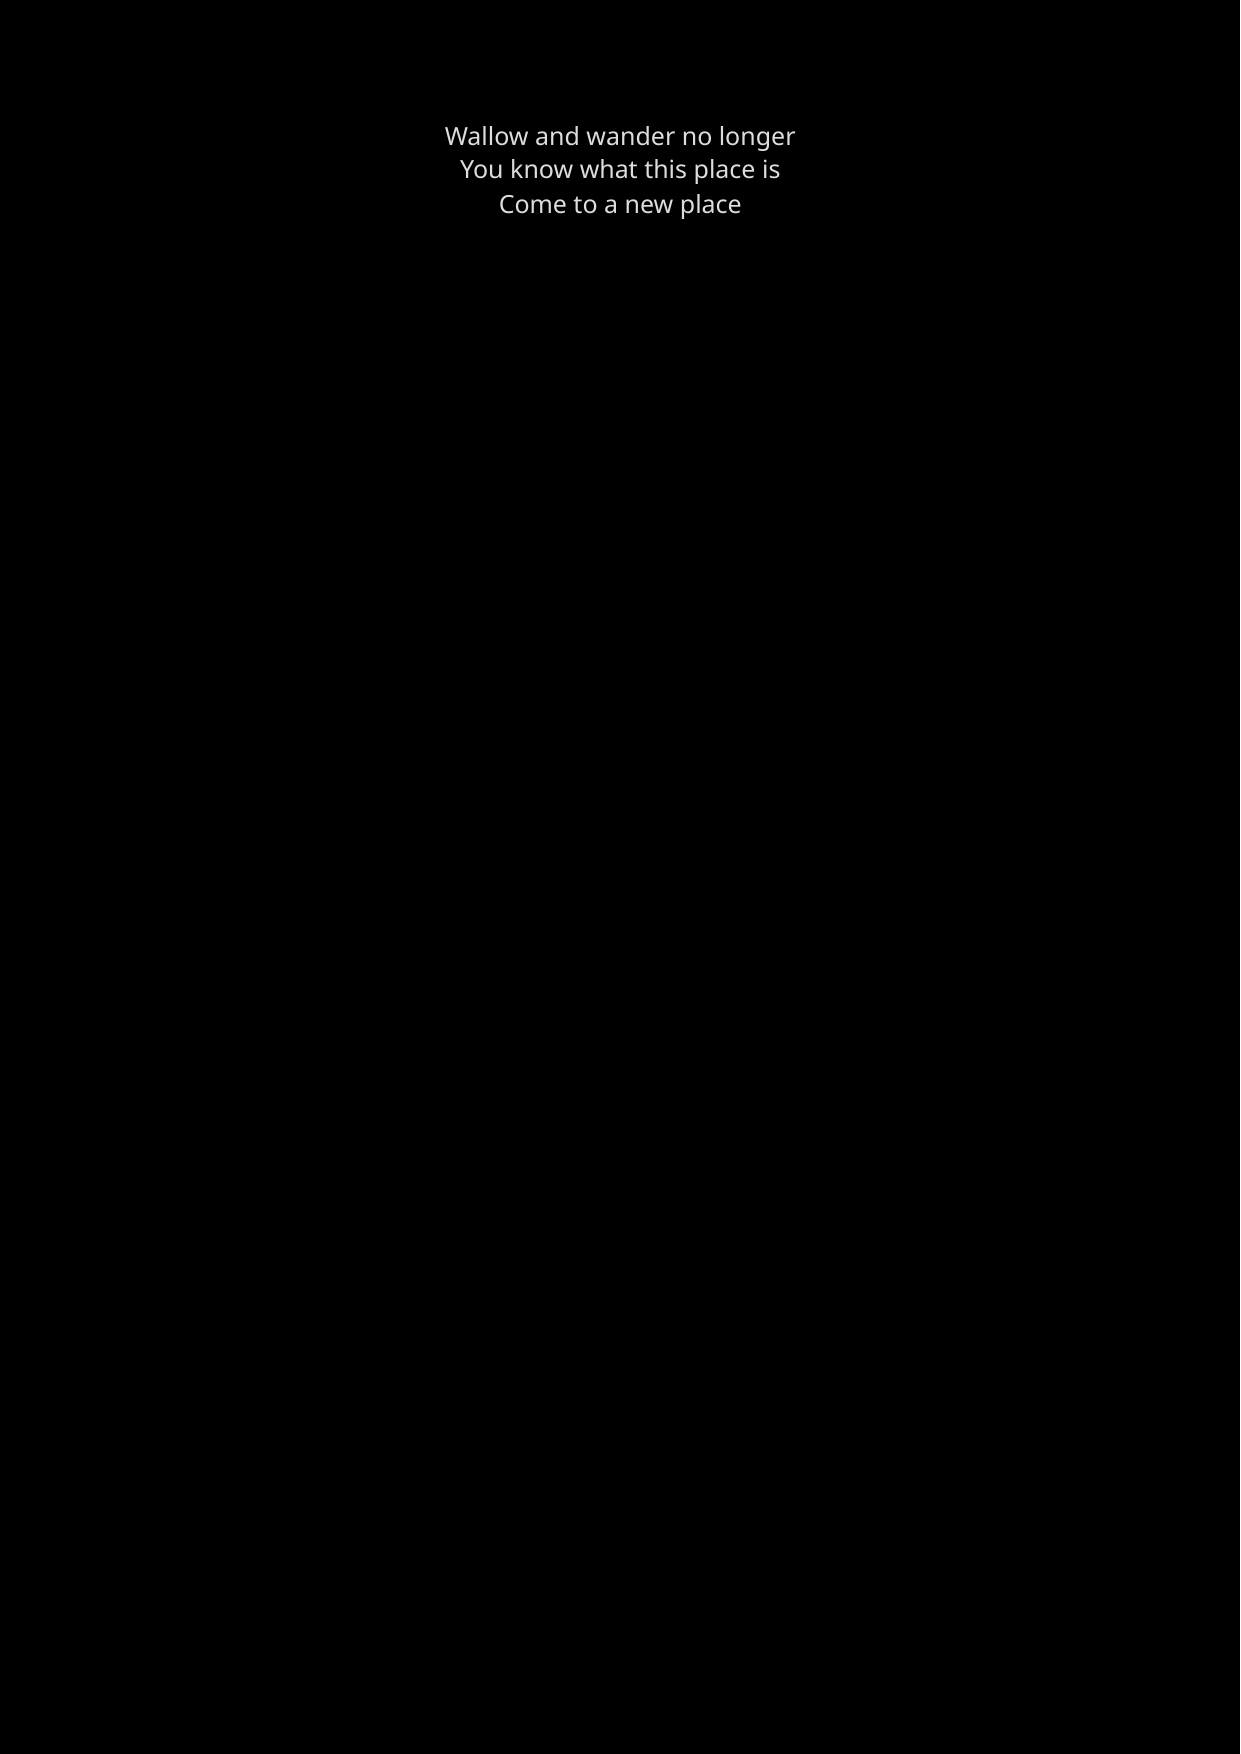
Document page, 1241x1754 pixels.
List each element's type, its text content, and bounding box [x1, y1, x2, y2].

text Come to a new place [118, 186, 1122, 220]
text You know what this place is [118, 152, 1122, 186]
text Wallow and wander no longer [118, 118, 1122, 152]
